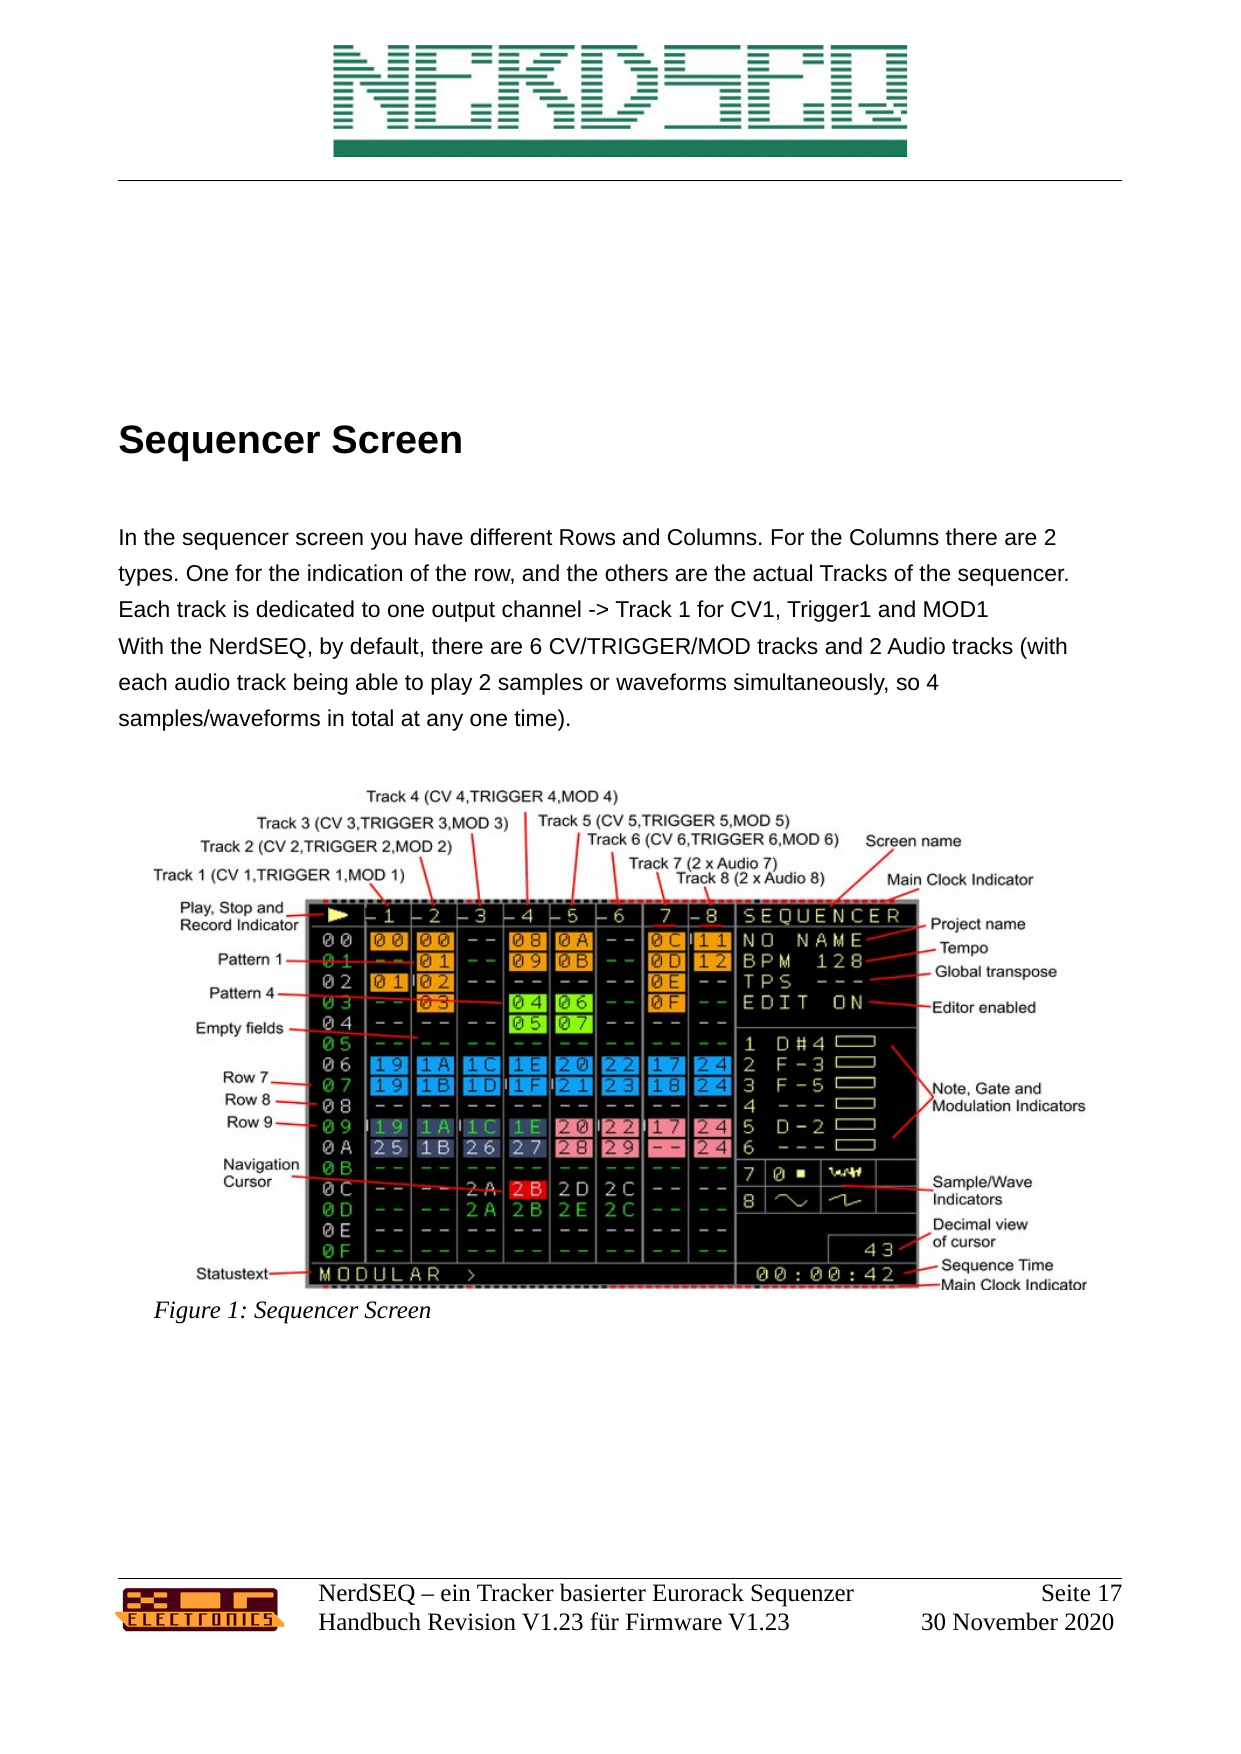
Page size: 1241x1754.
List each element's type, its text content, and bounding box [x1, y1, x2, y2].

picture [153, 790, 1087, 1290]
picture [115, 1584, 285, 1634]
text Each track is dedicated to one output channel -> Track 1 for CV1, Trigger1 and MOD1 [118, 596, 1122, 623]
subtitle Sequencer Screen [118, 416, 1122, 462]
text With the NerdSEQ, by default, there are 6 CV/TRIGGER/MOD tracks and 2 Audio tracks (with each audio track being able to play 2 samples or waveforms simultaneously, so 4 samples/waveforms in total at any one time). [118, 633, 1122, 732]
text Figure 1: Sequencer Screen [153, 1290, 1087, 1323]
picture [333, 45, 908, 157]
text In the sequencer screen you have different Rows and Columns. For the Columns there are 2 types. One for the indication of the row, and the others are the actual Tracks of the sequencer. [118, 523, 1122, 586]
